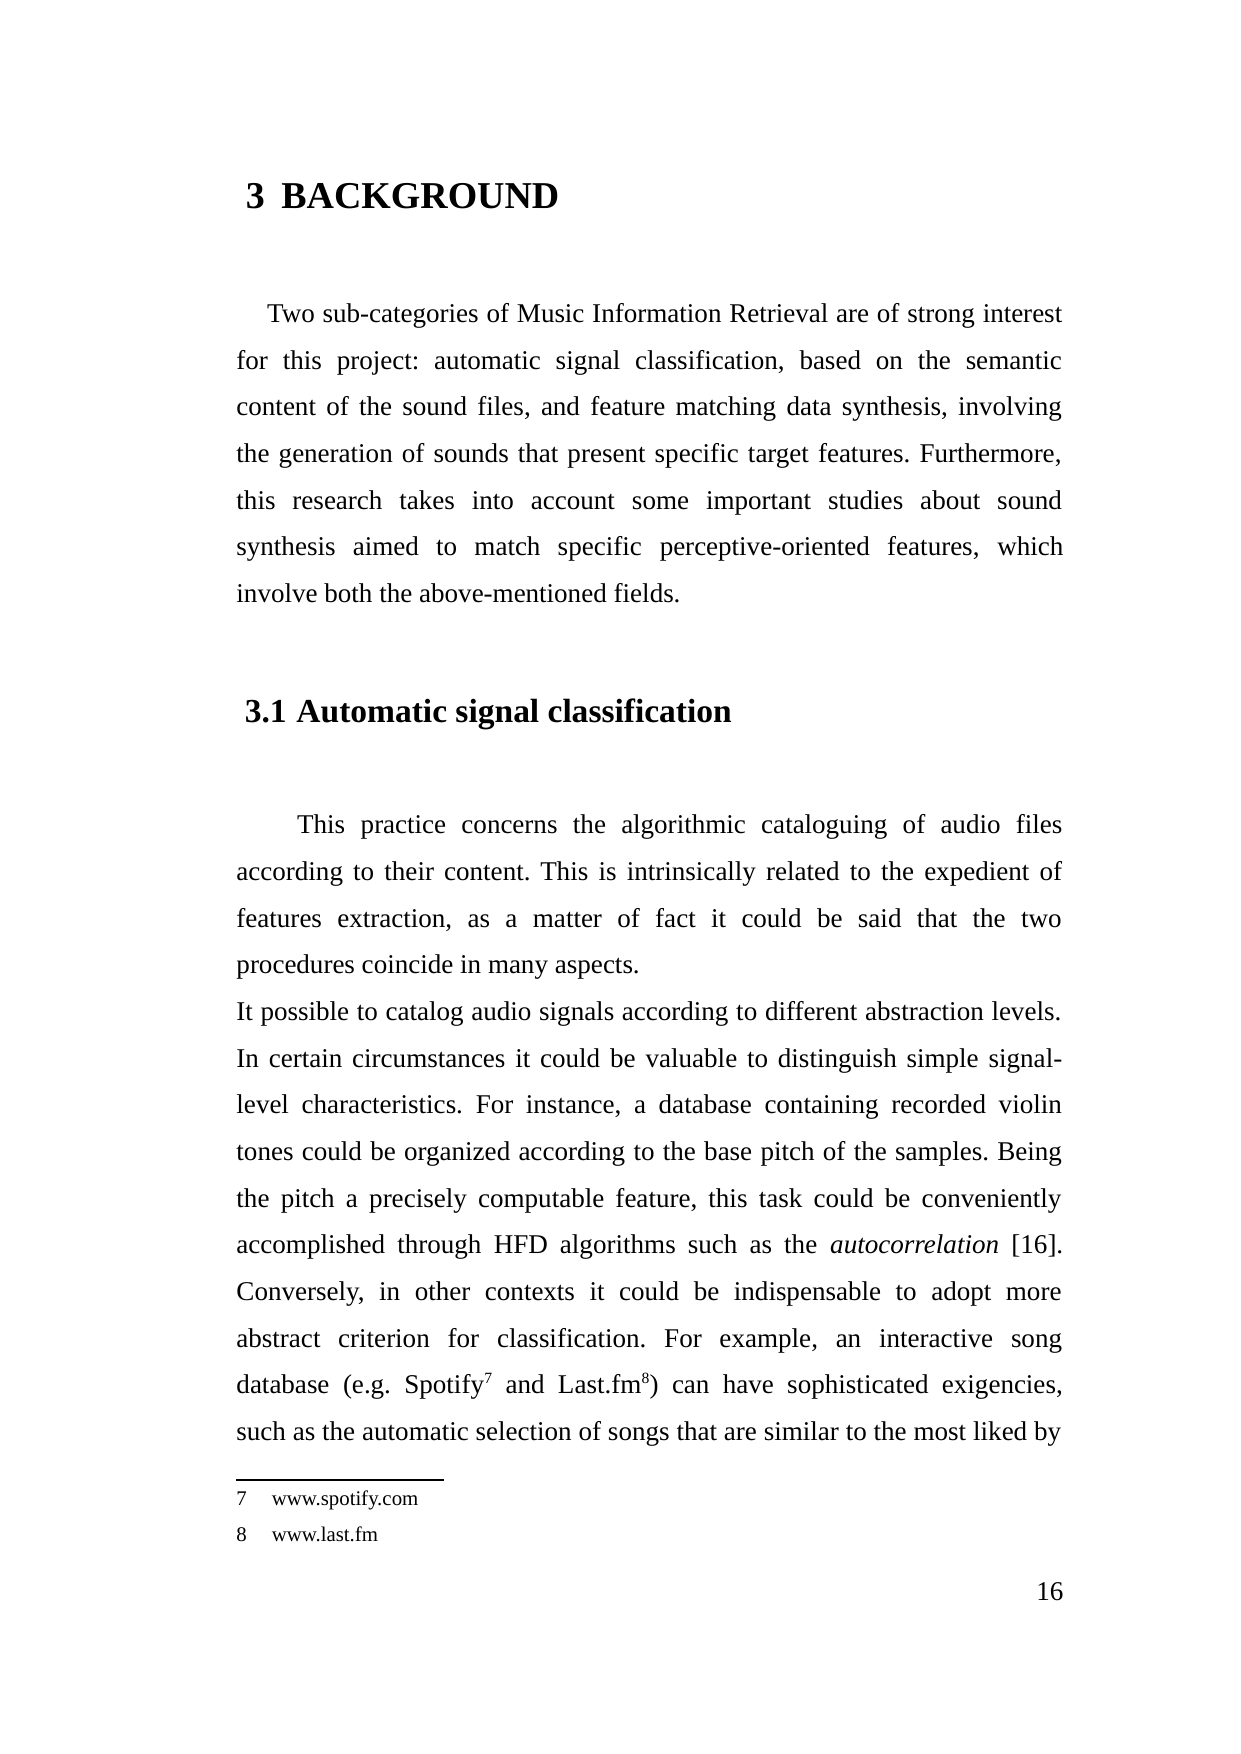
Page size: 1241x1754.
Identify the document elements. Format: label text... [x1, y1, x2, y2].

text This practice concerns the algorithmic cataloguing of audio files according to their content. This is intrinsically related to the expedient of features extraction, as a matter of fact it could be said that the two procedures coincide in many aspects. [236, 808, 1063, 979]
text www.last.fm [236, 1522, 1063, 1546]
subtitle BACKGROUND [236, 173, 1063, 216]
text It possible to catalog audio signals according to different abstraction levels. In certain circumstances it could be valuable to distinguish simple signal-level characteristics. For instance, a database containing recorded violin tones could be organized according to the base pitch of the samples. Being the pitch a precisely computable feature, this task could be conveniently accomplished through HFD algorithms such as the autocorrelation [16]. Conversely, in other contexts it could be indispensable to adopt more abstract criterion for classification. For example, an interactive song database (e.g. Spotify and Last.fm) can have sophisticated exigencies, such as the automatic selection of songs that are similar to the most liked by [236, 995, 1063, 1446]
text Two sub-categories of Music Information Retrieval are of strong interest for this project: automatic signal classification, based on the semantic content of the sound files, and feature matching data synthesis, involving the generation of sounds that present specific target features. Furthermore, this research takes into account some important studies about sound synthesis aimed to match specific perceptive-oriented features, which involve both the above-mentioned fields. [236, 297, 1063, 608]
subtitle Automatic signal classification [236, 691, 1063, 730]
text www.spotify.com [236, 1486, 1063, 1510]
